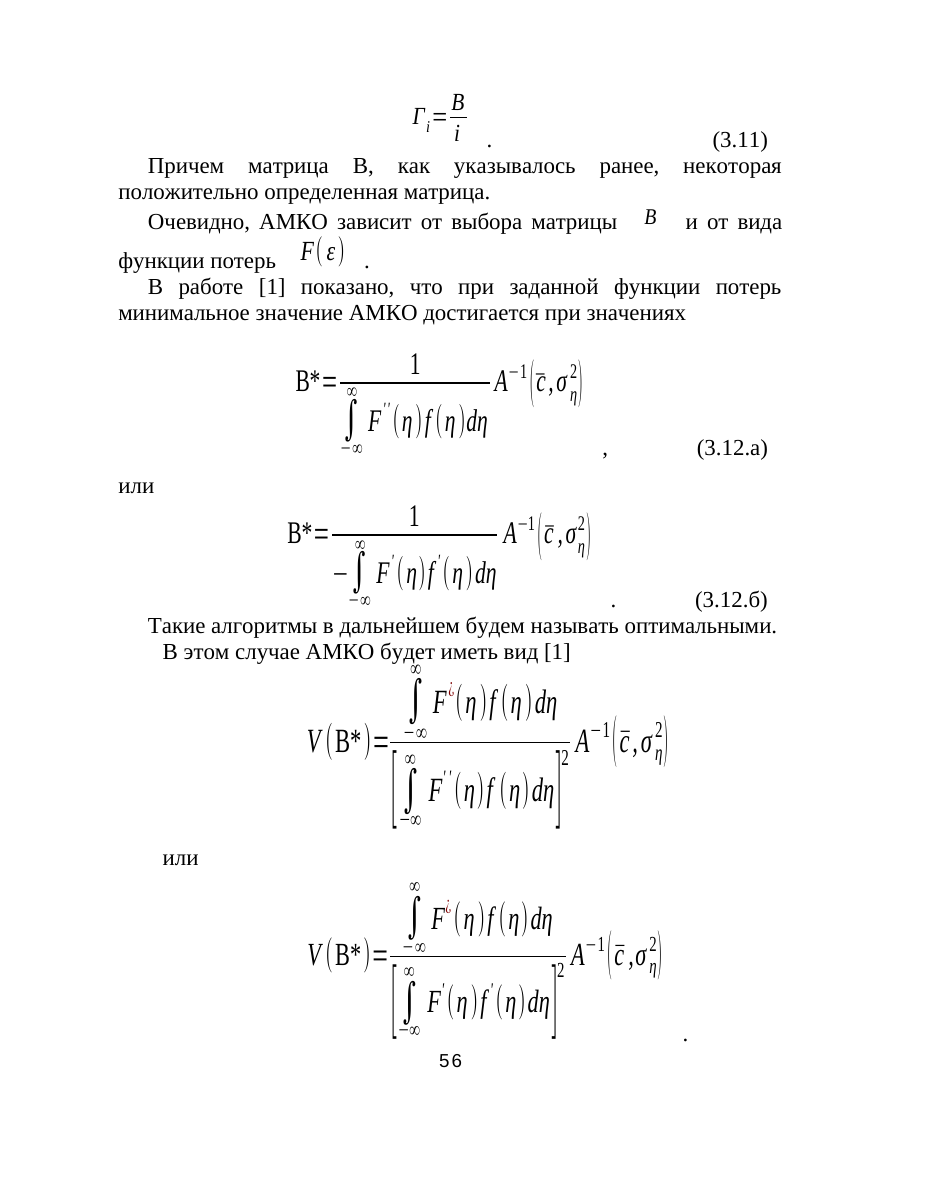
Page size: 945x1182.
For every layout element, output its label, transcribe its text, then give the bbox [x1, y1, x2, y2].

text , (3.12.а) [118, 347, 783, 460]
text Очевидно, АМКО зависит от выбора матрицы и от вида функции потерь . [118, 205, 783, 273]
text Такие алгоритмы в дальнейшем будем называть оптимальными. [118, 612, 783, 638]
text В этом случае АМКО будет иметь вид [1] [118, 638, 783, 665]
text Причем матрица В, как указывалось ранее, некоторая положительно определенная матрица. [118, 152, 783, 205]
text . (3.11) [118, 89, 783, 152]
text или [118, 844, 783, 870]
text В работе [1] показано, что при заданной функции потерь минимальное значение АМКО достигается при значениях [118, 273, 783, 326]
text . (3.12.б) [118, 499, 783, 612]
text . [118, 883, 783, 1046]
text или [118, 472, 783, 499]
